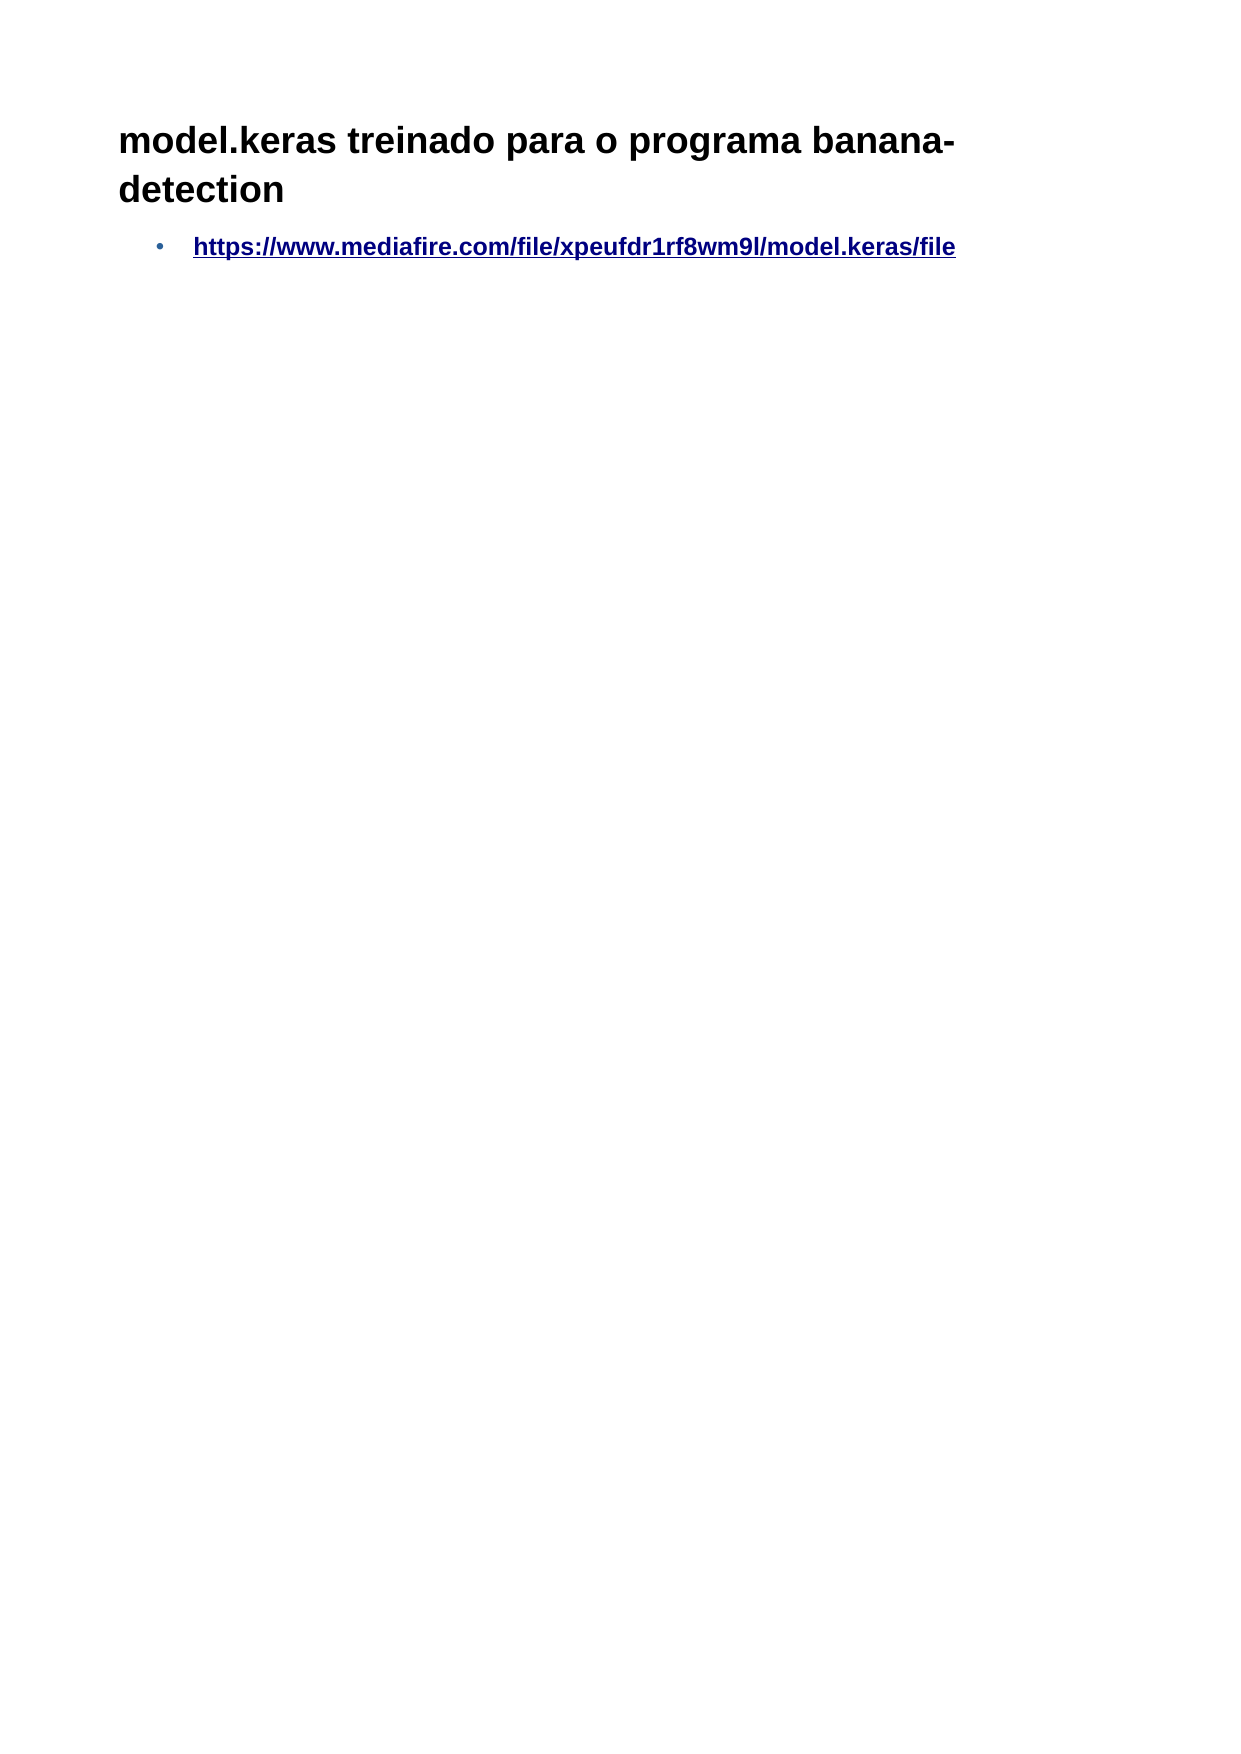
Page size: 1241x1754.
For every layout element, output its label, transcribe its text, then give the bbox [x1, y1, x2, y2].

list https://www.mediafire.com/file/xpeufdr1rf8wm9l/model.keras/file [156, 232, 1122, 261]
text model.keras treinado para o programa banana-detection [118, 118, 1122, 211]
